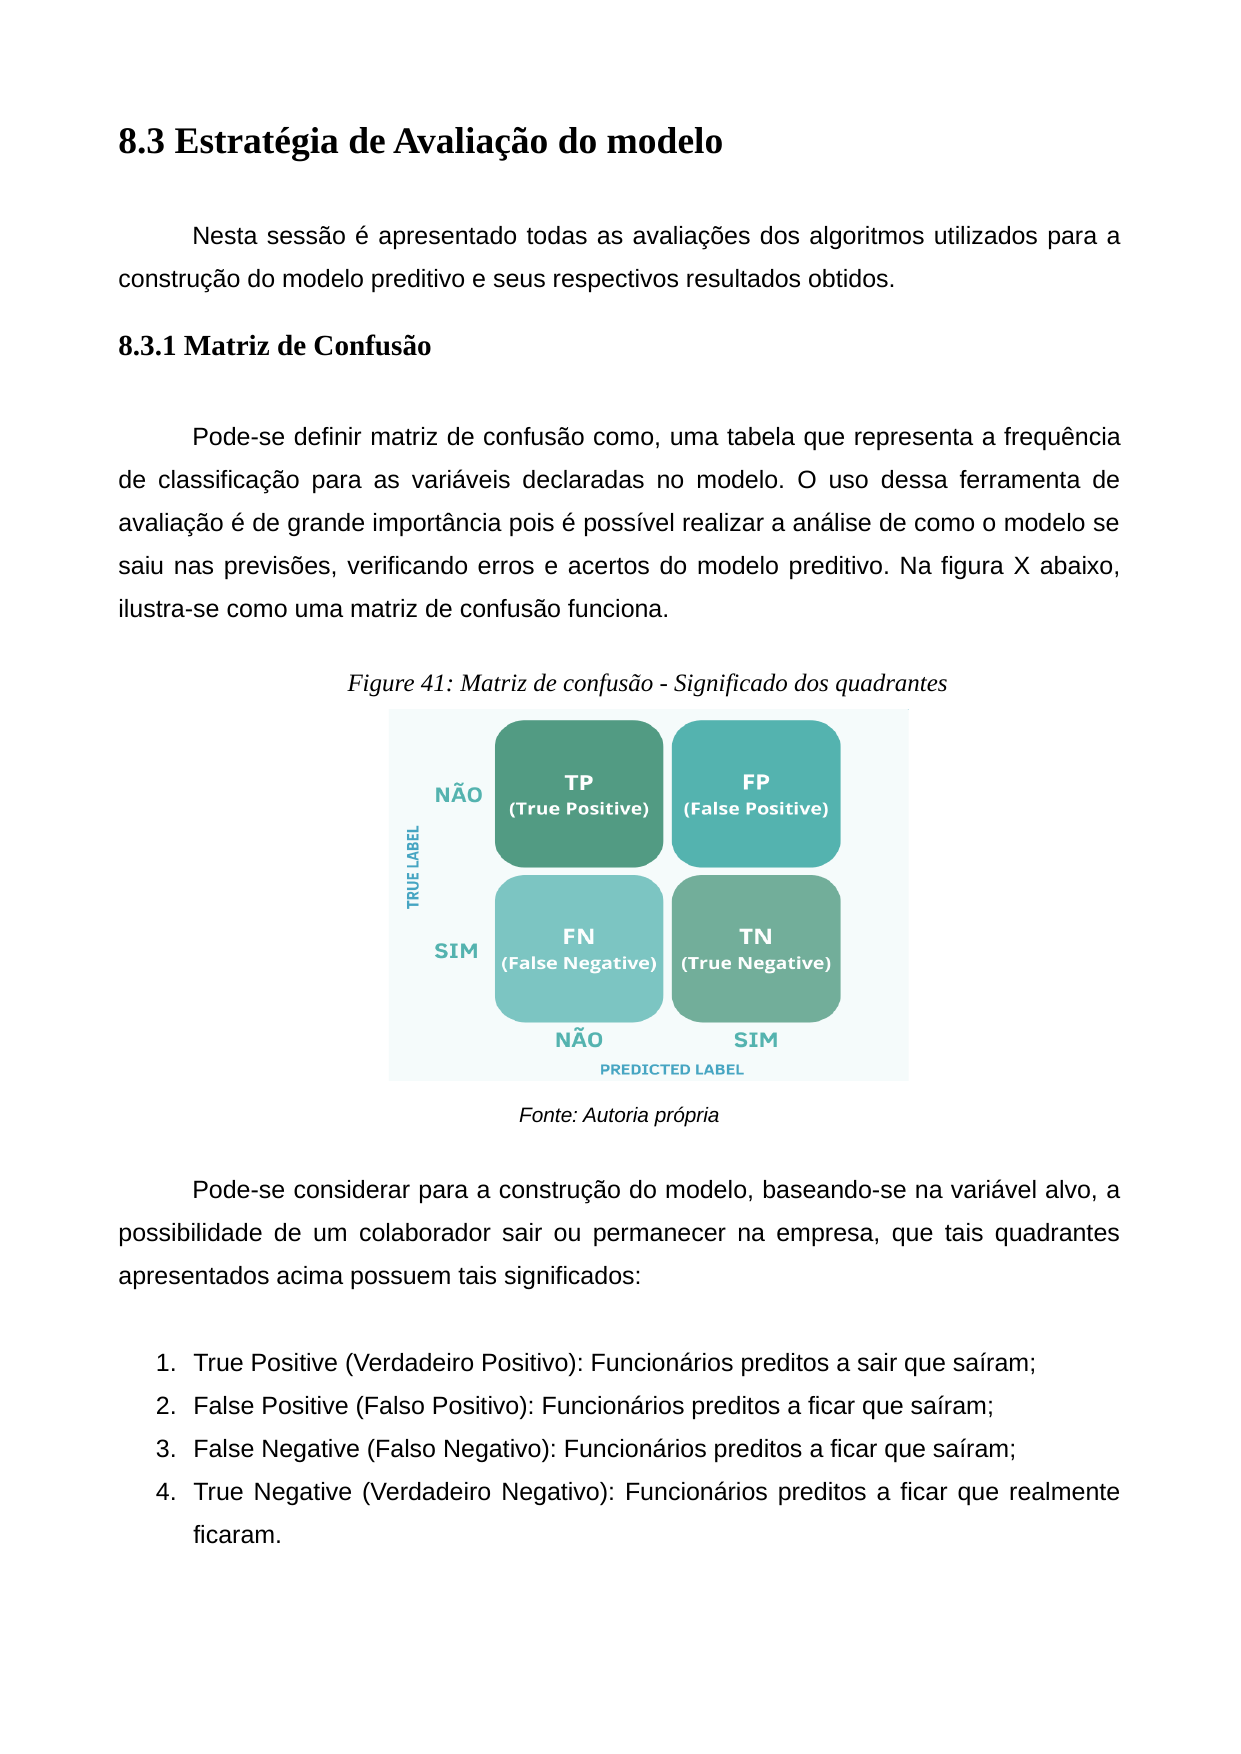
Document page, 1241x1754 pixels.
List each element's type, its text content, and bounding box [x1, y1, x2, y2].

list True Positive (Verdadeiro Positivo): Funcionários preditos a sair que saíram; [156, 1347, 1122, 1376]
picture [418, 709, 899, 1081]
text Nesta sessão é apresentado todas as avaliações dos algoritmos utilizados para a construção do modelo preditivo e seus respectivos resultados obtidos. [118, 221, 1122, 293]
list False Negative (Falso Negativo): Funcionários preditos a ficar que saíram; [156, 1434, 1122, 1462]
subtitle 8.3.1 Matriz de Confusão [118, 328, 1122, 362]
text Pode-se considerar para a construção do modelo, baseando-se na variável alvo, a possibilidade de um colaborador sair ou permanecer na empresa, que tais quadrantes apresentados acima possuem tais significados: [118, 1175, 1122, 1290]
list True Negative (Verdadeiro Negativo): Funcionários preditos a ficar que realmente ficaram. [156, 1477, 1122, 1549]
text Pode-se definir matriz de confusão como, uma tabela que representa a frequência de classificação para as variáveis declaradas no modelo. O uso dessa ferramenta de avaliação é de grande importância pois é possível realizar a análise de como o modelo se saiu nas previsões, verificando erros e acertos do modelo preditivo. Na figura X abaixo, ilustra-se como uma matriz de confusão funciona. [118, 422, 1122, 623]
subtitle 8.3 Estratégia de Avaliação do modelo [118, 118, 1122, 161]
text Figure 41: Matriz de confusão - Significado dos quadrantes [336, 668, 962, 697]
list False Positive (Falso Positivo): Funcionários preditos a ficar que saíram; [156, 1391, 1122, 1419]
text Fonte: Autoria própria [118, 637, 1122, 1127]
